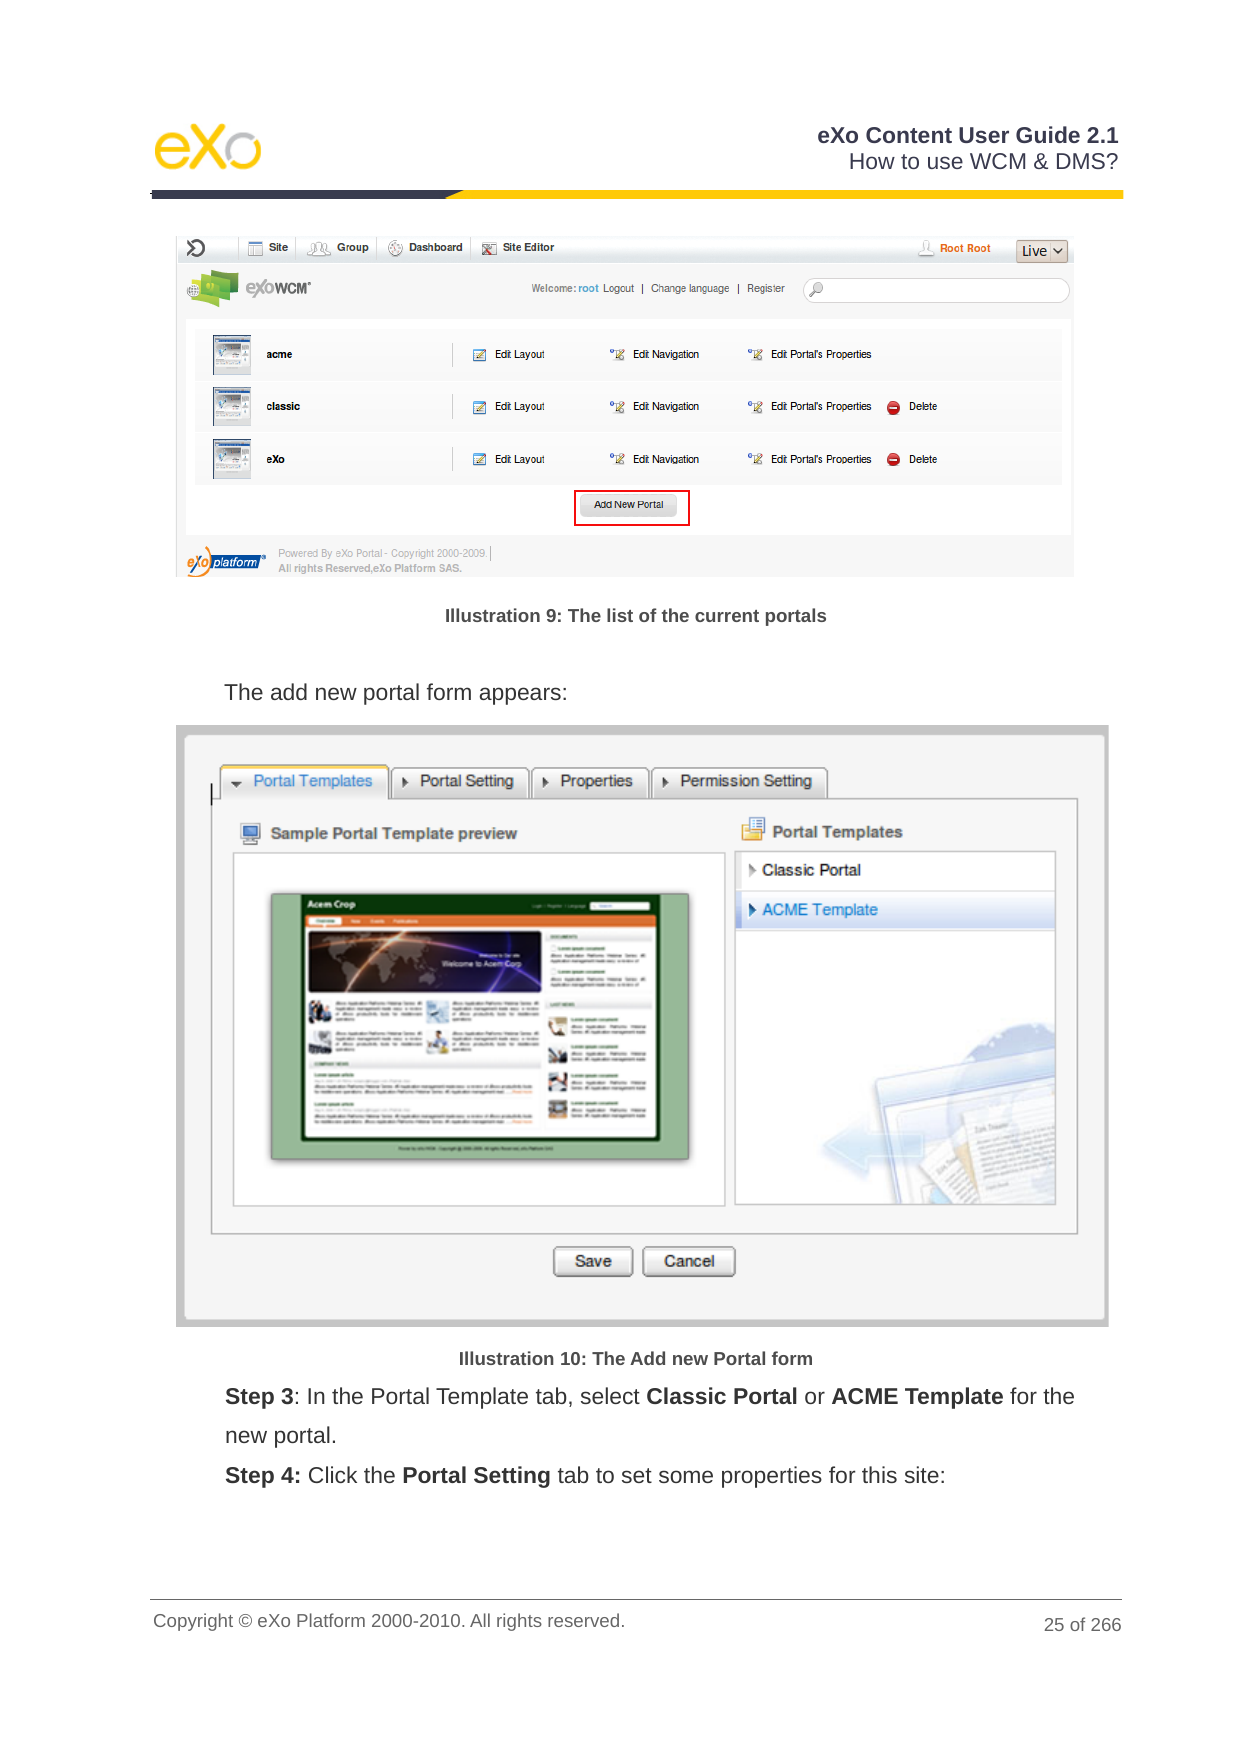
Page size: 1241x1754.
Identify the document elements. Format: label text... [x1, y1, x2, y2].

list Illustration 10: The Add new Portal form [169, 810, 1102, 1369]
list Step 4: Click the Portal Setting tab to set some properties for this site: [187, 1462, 1122, 1488]
text The add new portal form appears: [224, 679, 1122, 706]
picture [176, 725, 1109, 1327]
list Step 3: In the Portal Template tab, select Classic Portal or ACME Template for the new portal. [187, 719, 1122, 1448]
picture [151, 190, 1124, 199]
picture [155, 123, 262, 170]
picture [175, 236, 1074, 577]
list Illustration 9: The list of the current portals [161, 298, 1110, 627]
